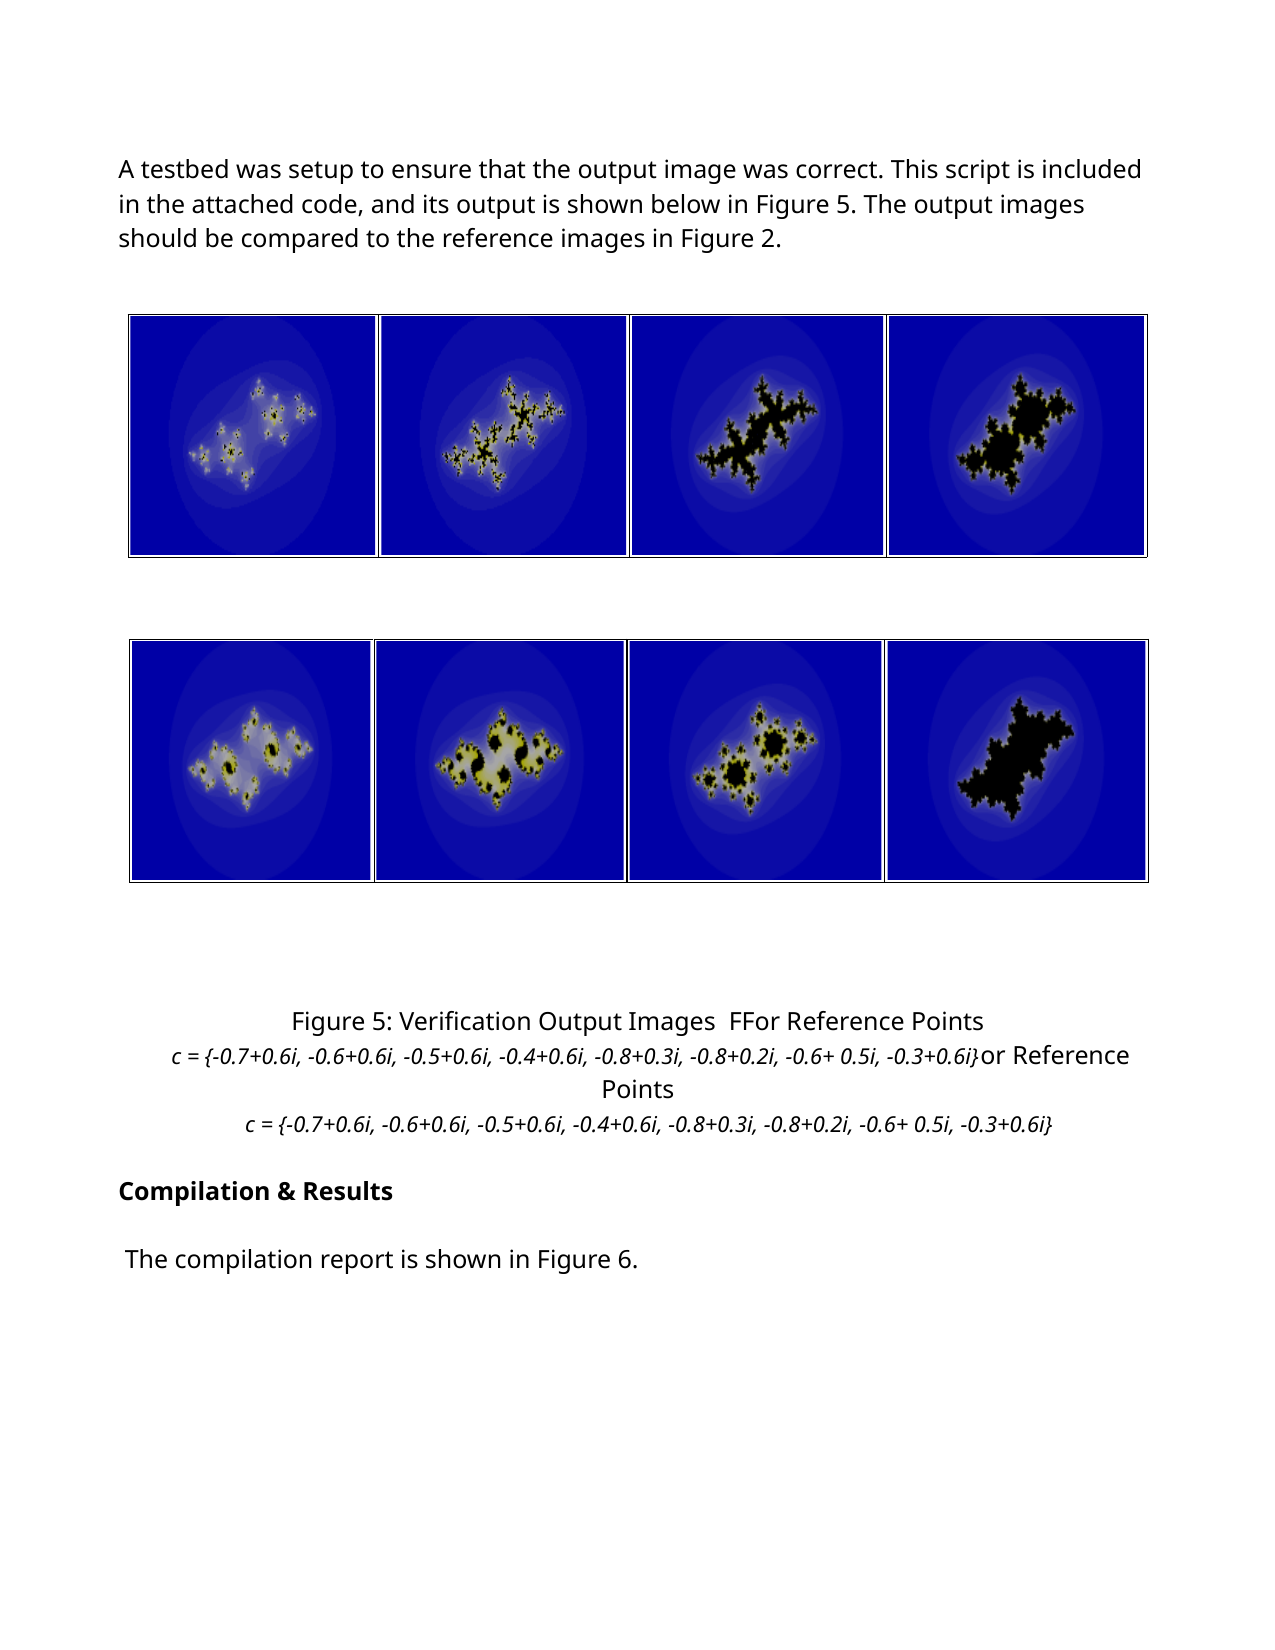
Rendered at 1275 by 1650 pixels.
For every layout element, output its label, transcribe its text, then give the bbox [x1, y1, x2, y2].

picture [629, 641, 882, 880]
text Figure 5: Verification Output Images FFor Reference Points [118, 1004, 1157, 1038]
picture [889, 316, 1144, 555]
text A testbed was setup to ensure that the output image was correct. This script is included in the attached code, and its output is shown below in Figure 5. The output images should be compared to the reference images in Figure 2. [118, 152, 1157, 254]
text c = {-0.7+0.6i, -0.6+0.6i, -0.5+0.6i, -0.4+0.6i, -0.8+0.3i, -0.8+0.2i, -0.6+ 0.5i, -0.3+0.6i} [118, 1106, 1157, 1140]
picture [887, 641, 1146, 880]
text c = {-0.7+0.6i, -0.6+0.6i, -0.5+0.6i, -0.4+0.6i, -0.8+0.3i, -0.8+0.2i, -0.6+ 0.5i, -0.3+0.6i}or Reference Points [118, 1038, 1157, 1106]
text The compilation report is shown in Figure 6. [118, 1242, 1157, 1276]
picture [632, 316, 884, 555]
text Compilation & Results [118, 1174, 1157, 1208]
picture [381, 316, 627, 555]
picture [130, 316, 376, 555]
picture [132, 641, 371, 880]
picture [376, 641, 624, 880]
